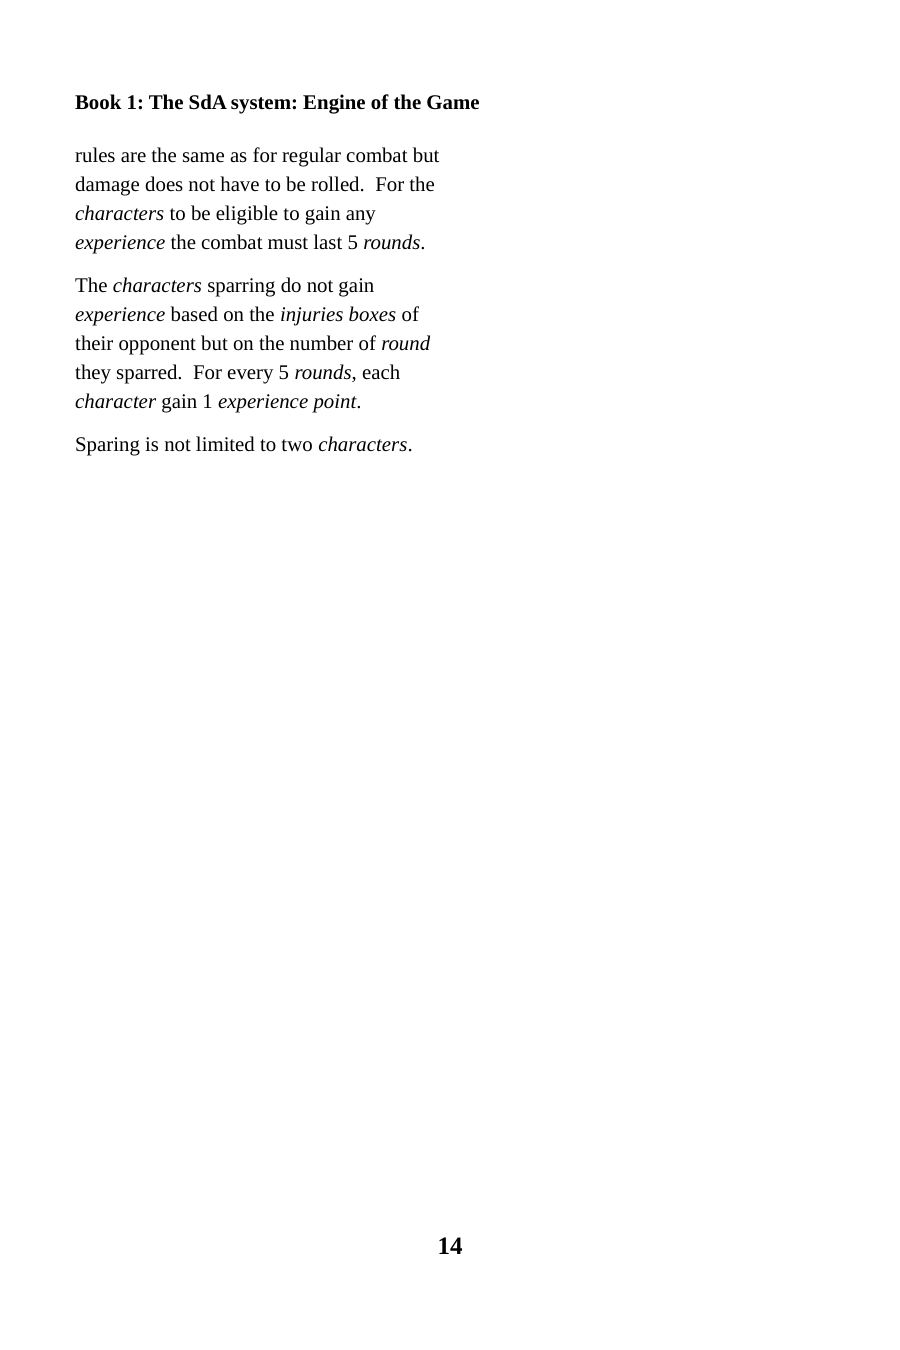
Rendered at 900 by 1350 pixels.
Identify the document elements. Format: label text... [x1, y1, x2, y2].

text rules are the same as for regular combat but damage does not have to be rolled. For the characters to be eligible to gain any experience the combat must last 5 rounds. [75, 143, 447, 254]
text Sparing is not limited to two characters. [75, 432, 447, 456]
text The characters sparring do not gain experience based on the injuries boxes of their opponent but on the number of round they sparred. For every 5 rounds, each character gain 1 experience point. [75, 273, 447, 413]
